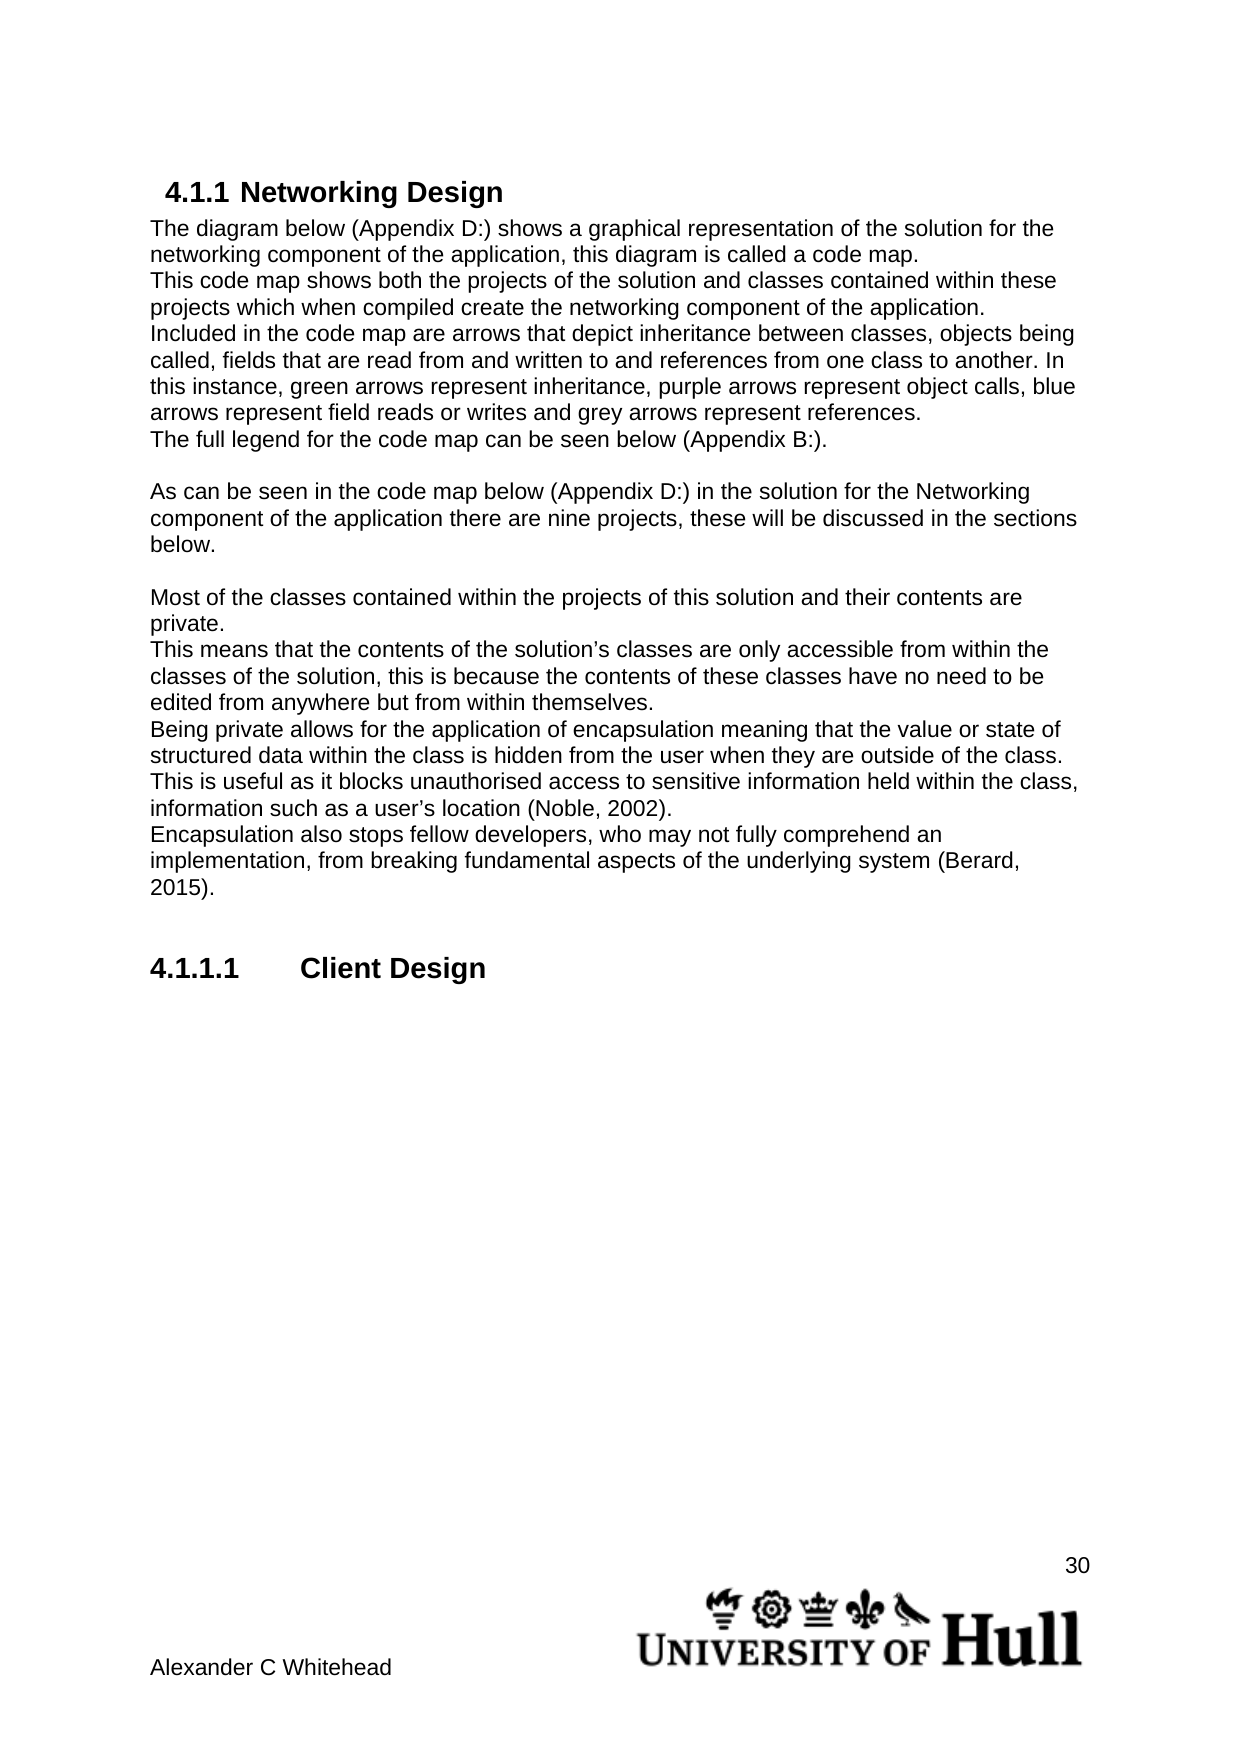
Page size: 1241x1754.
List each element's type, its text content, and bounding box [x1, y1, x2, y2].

text This is useful as it blocks unauthorised access to sensitive information held within the class, information such as a user’s location [ CITATION Nob02 \l 2057 ]. [150, 768, 1090, 821]
picture [630, 1578, 1091, 1676]
text The diagram below (Appendix D:) shows a graphical representation of the solution for the networking component of the application, this diagram is called a code map. [150, 215, 1090, 267]
text Being private allows for the application of encapsulation meaning that the value or state of structured data within the class is hidden from the user when they are outside of the class. [150, 716, 1090, 768]
text Encapsulation also stops fellow developers, who may not fully comprehend an implementation, from breaking fundamental aspects of the underlying system [ CITATION Edw15 \l 2057 ]. [150, 821, 1090, 900]
subtitle Client Design [150, 951, 1090, 985]
subtitle Networking Design [165, 175, 1090, 208]
text This code map shows both the projects of the solution and classes contained within these projects which when compiled create the networking component of the application. [150, 267, 1090, 320]
text Included in the code map are arrows that depict inheritance between classes, objects being called, fields that are read from and written to and references from one class to another. In this instance, green arrows represent inheritance, purple arrows represent object calls, blue arrows represent field reads or writes and grey arrows represent references. [150, 320, 1090, 426]
text Most of the classes contained within the projects of this solution and their contents are private. [150, 584, 1090, 636]
text As can be seen in the code map below (Appendix D:) in the solution for the Networking component of the application there are nine projects, these will be discussed in the sections below. [150, 478, 1090, 557]
text This means that the contents of the solution’s classes are only accessible from within the classes of the solution, this is because the contents of these classes have no need to be edited from anywhere but from within themselves. [150, 636, 1090, 716]
text The full legend for the code map can be seen below (Appendix B:). [150, 426, 1090, 452]
